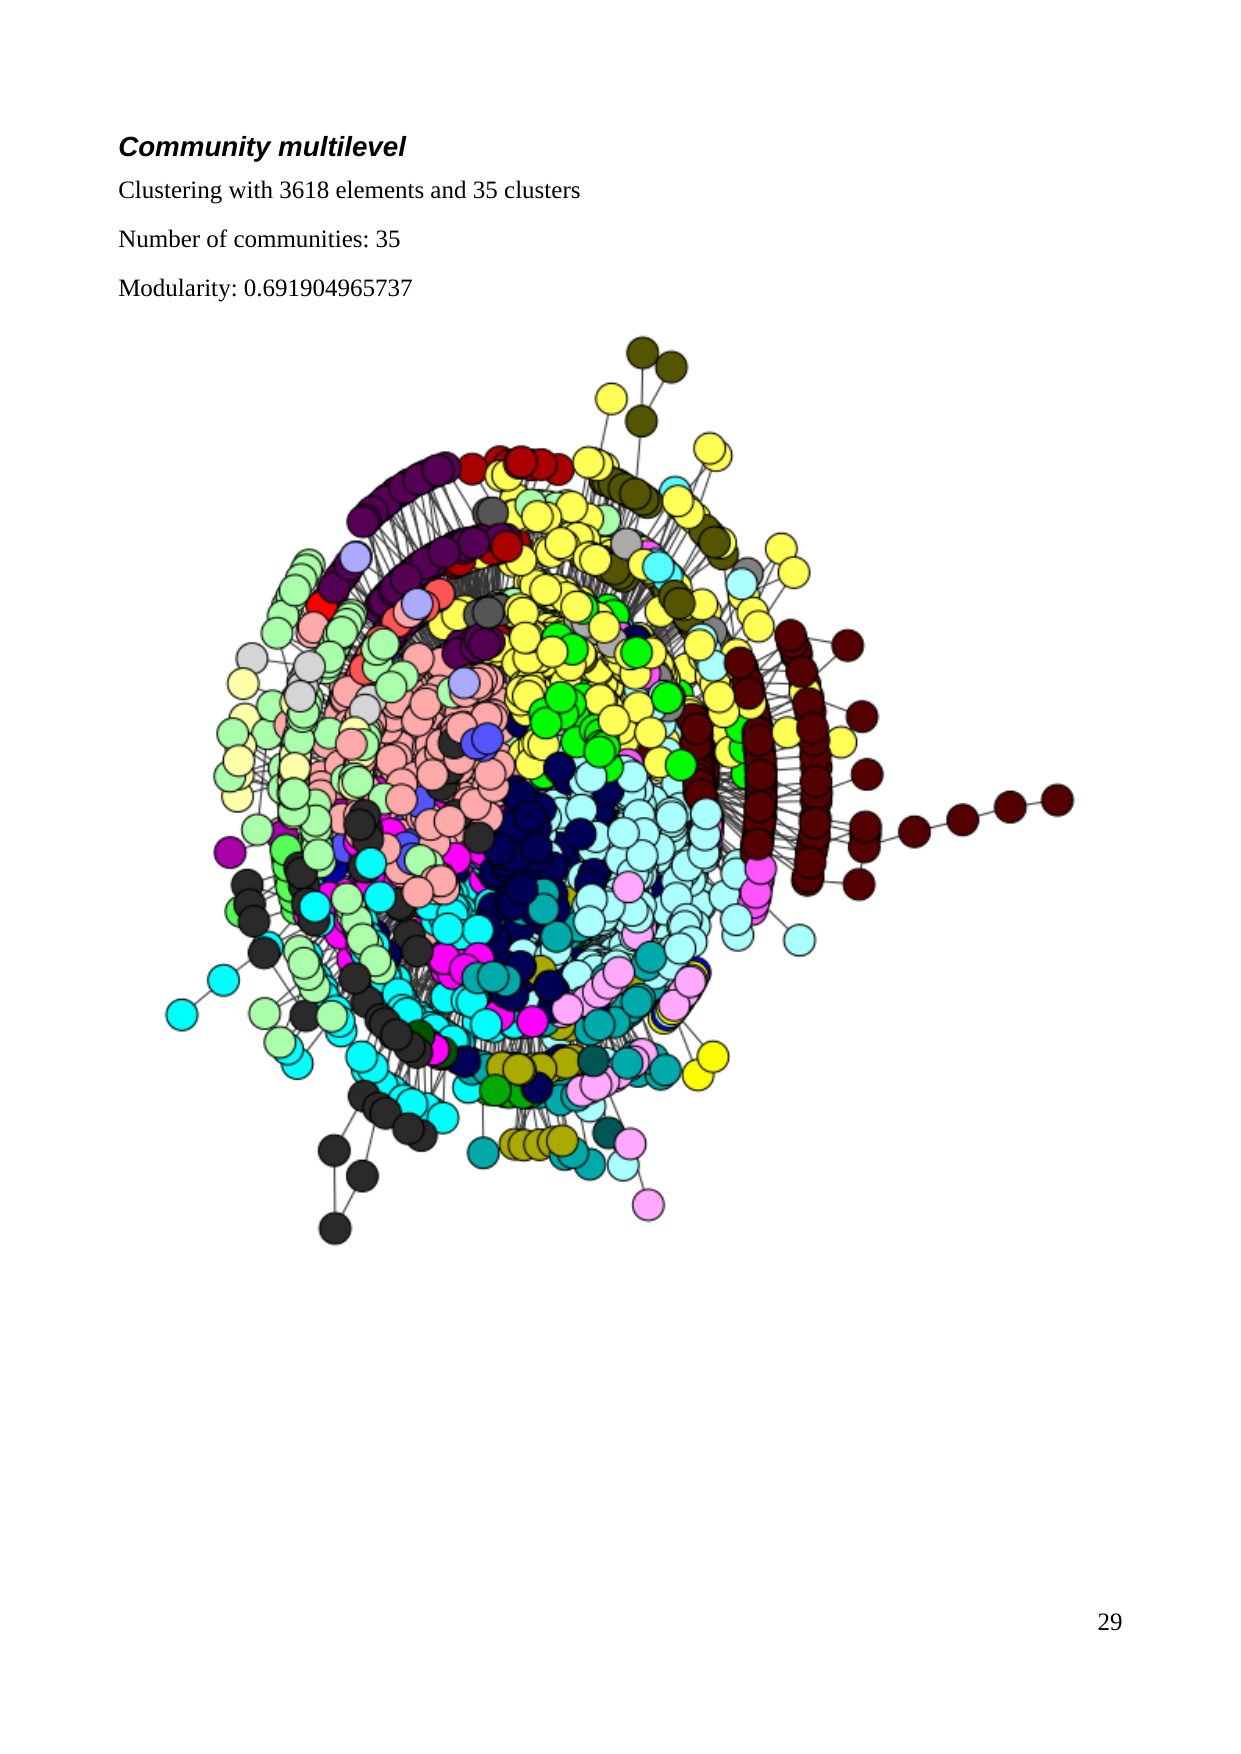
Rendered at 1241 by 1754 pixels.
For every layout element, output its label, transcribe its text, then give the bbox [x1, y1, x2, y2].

text Clustering with 3618 elements and 35 clusters [118, 175, 1122, 204]
picture [151, 322, 1089, 1260]
text Number of communities: 35 [118, 224, 1122, 253]
text Modularity: 0.691904965737 [118, 273, 1122, 302]
subtitle Community multilevel [118, 131, 1122, 162]
